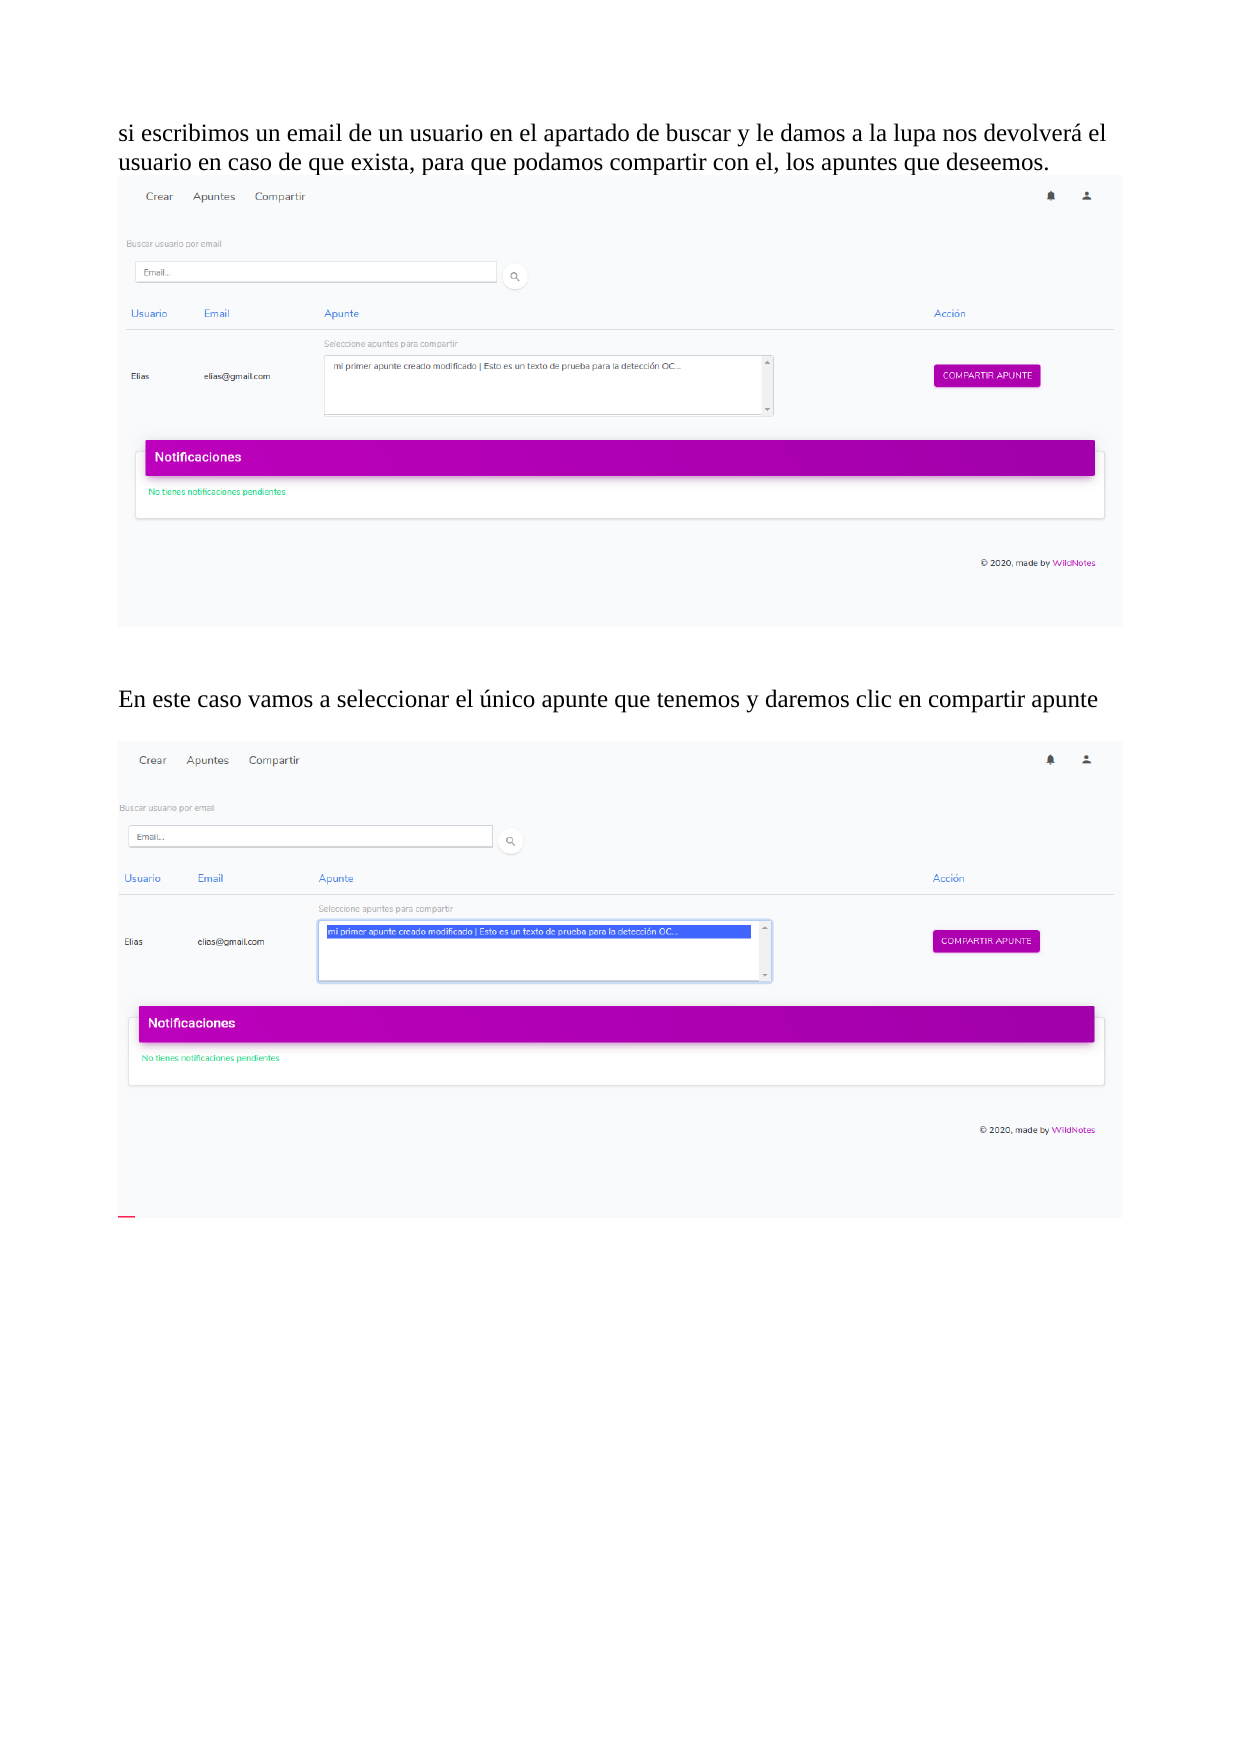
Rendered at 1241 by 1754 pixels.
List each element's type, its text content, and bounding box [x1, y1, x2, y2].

text En este caso vamos a seleccionar el único apunte que tenemos y daremos clic en compartir apunte [118, 684, 1122, 713]
text si escribimos un email de un usuario en el apartado de buscar y le damos a la lupa nos devolverá el usuario en caso de que exista, para que podamos compartir con el, los apuntes que deseemos. [118, 118, 1122, 175]
picture [118, 175, 1123, 627]
picture [118, 741, 1123, 1218]
